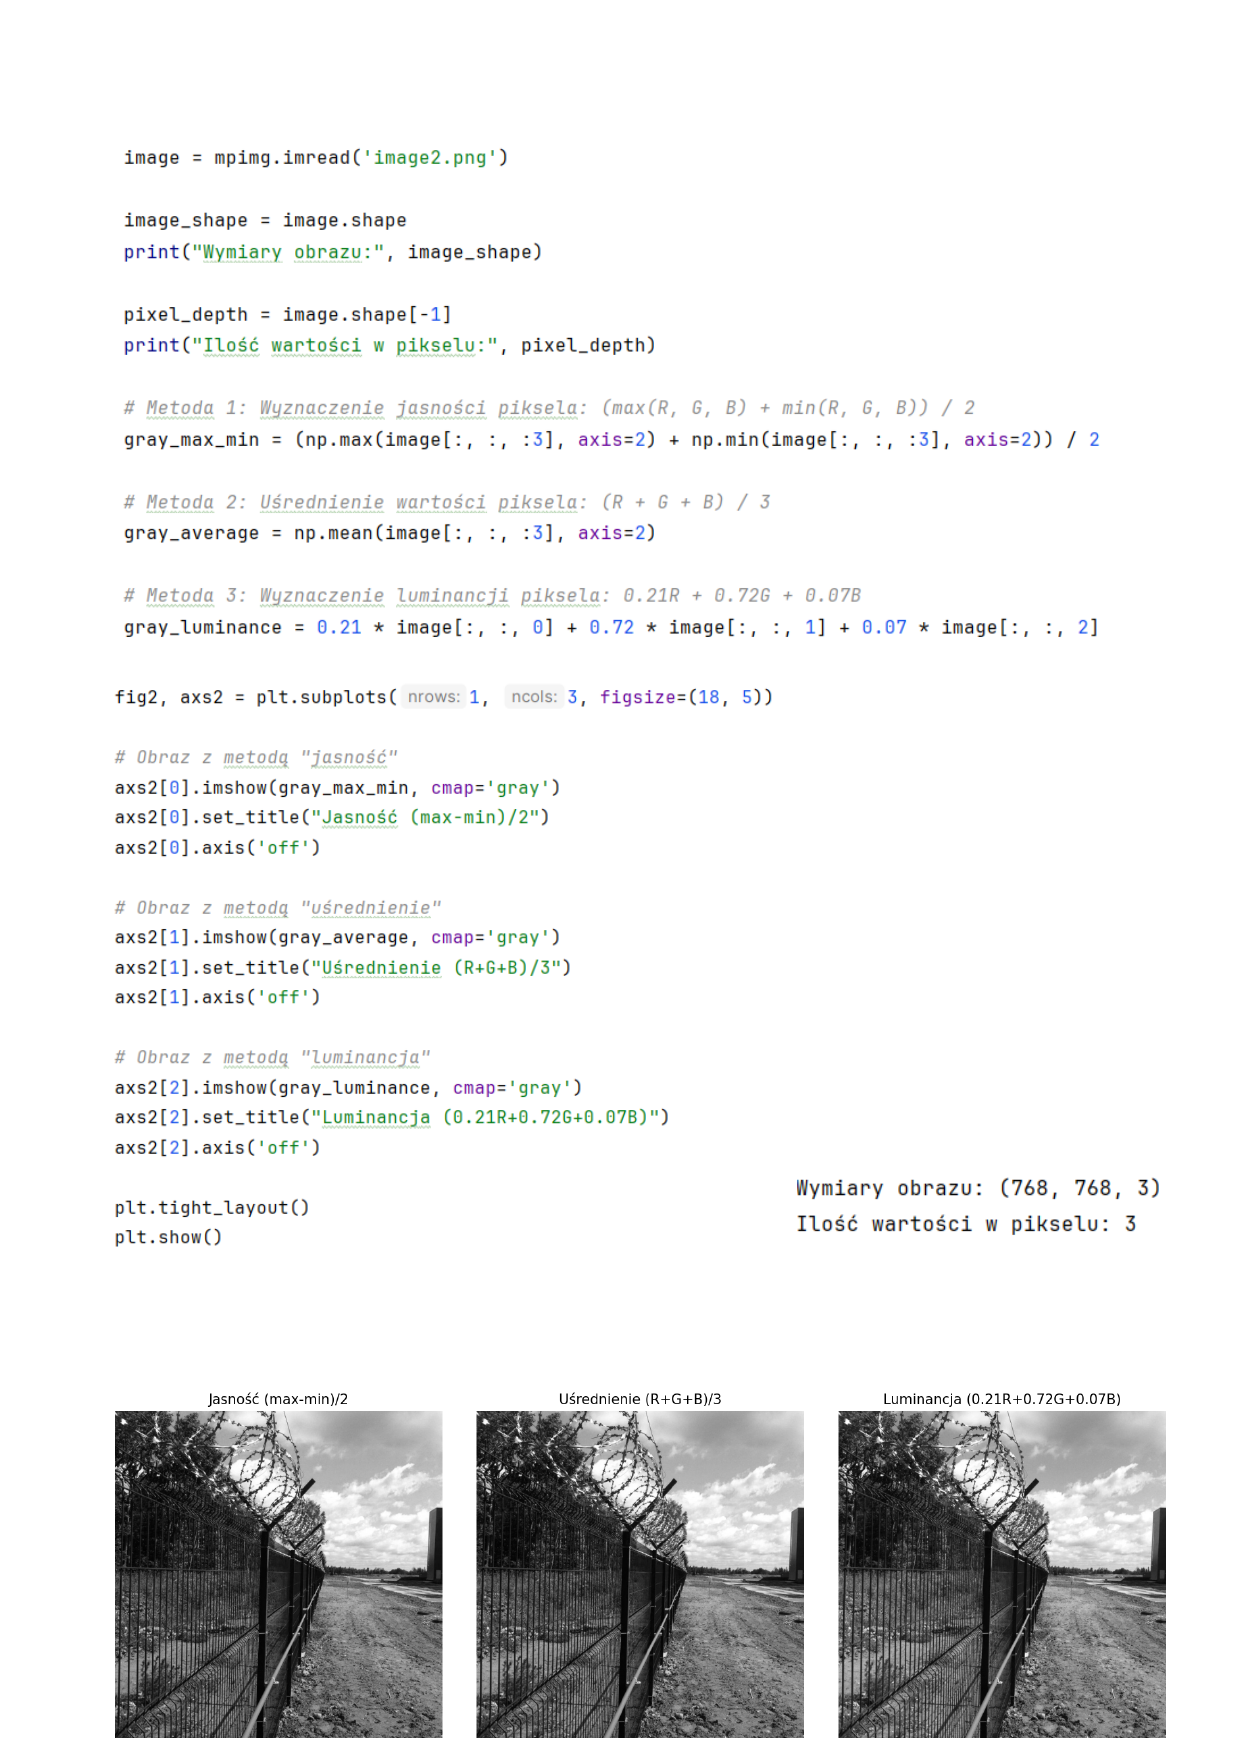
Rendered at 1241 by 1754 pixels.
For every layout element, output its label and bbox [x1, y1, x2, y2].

picture [107, 676, 1169, 1264]
picture [96, 1388, 1173, 1741]
picture [118, 141, 1123, 670]
